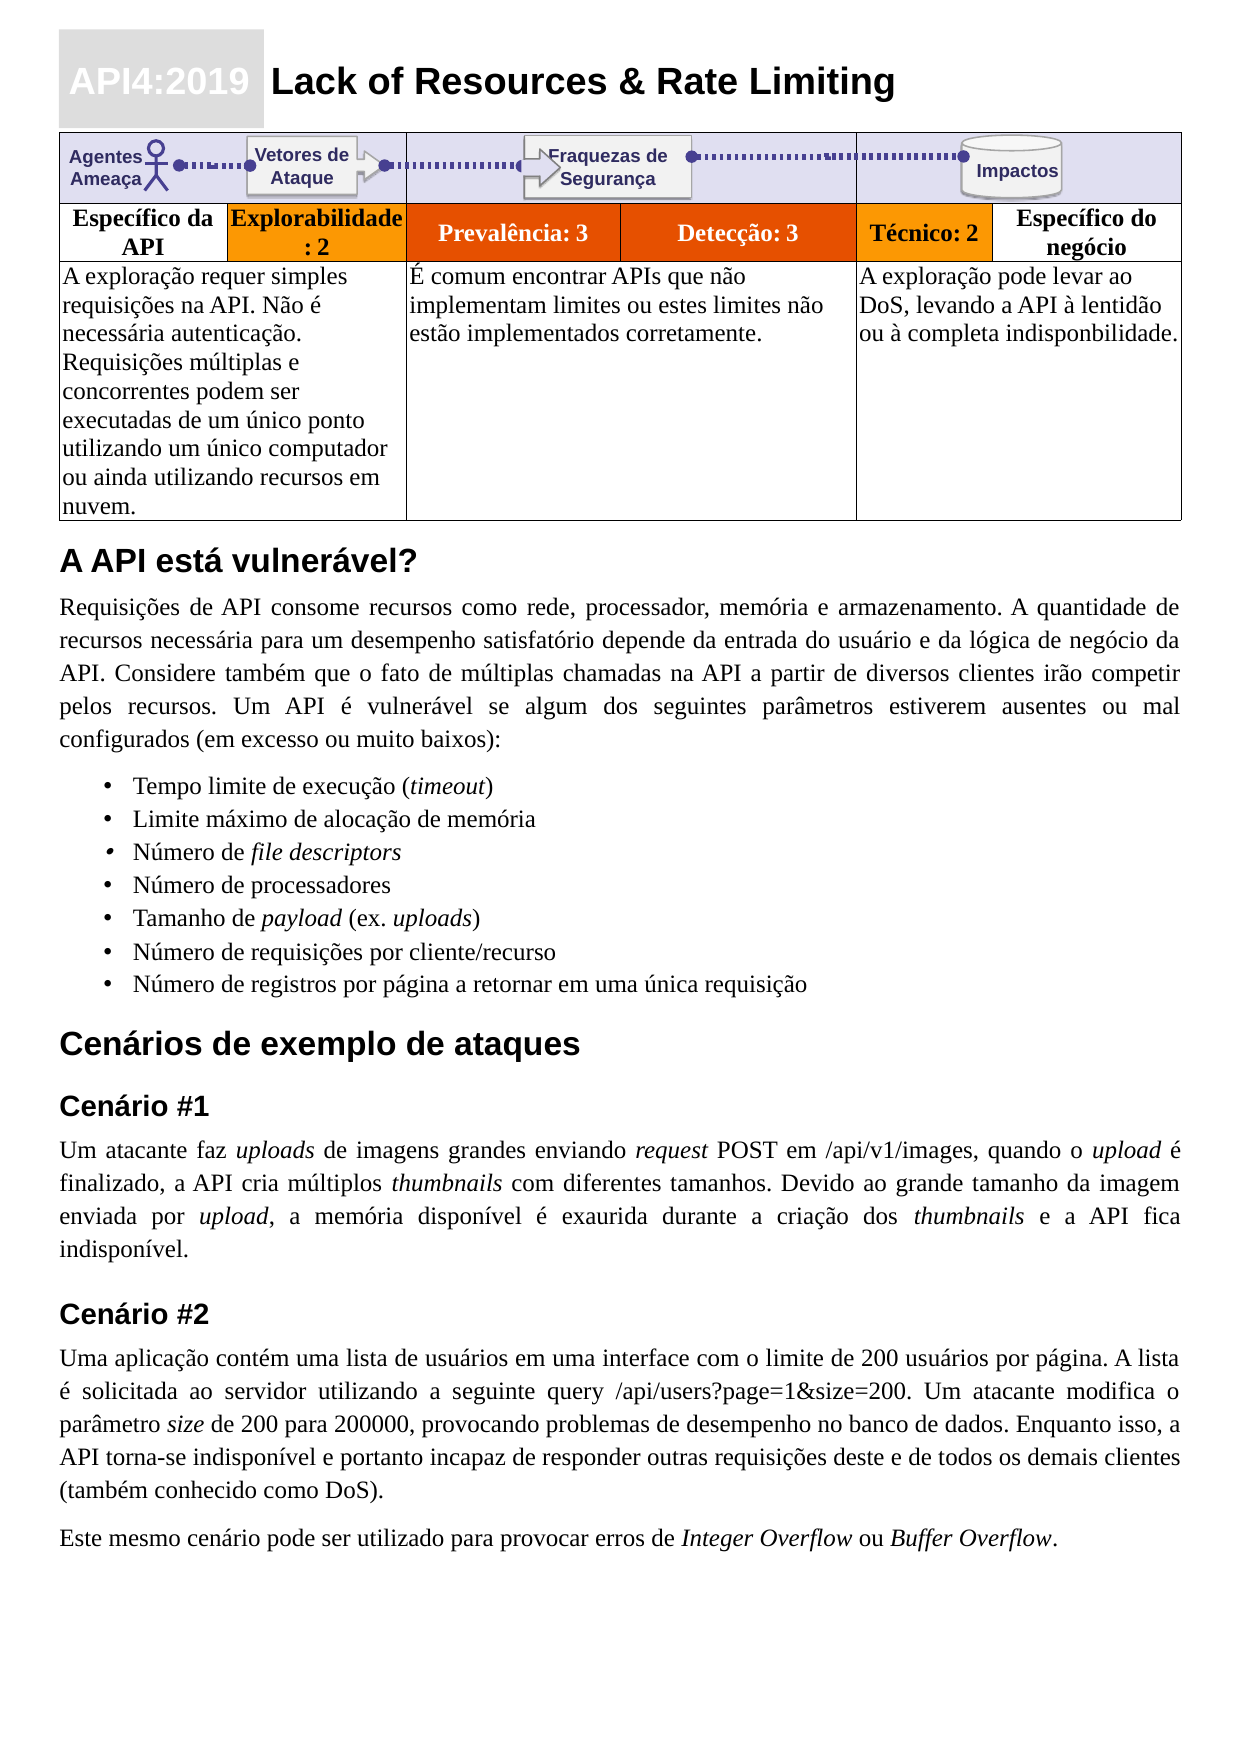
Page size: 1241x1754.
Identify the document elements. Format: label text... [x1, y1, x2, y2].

table_cell A exploração pode levar ao DoS, levando a API à lentidão ou à completa indisponbilidade. [857, 262, 1181, 520]
table_cell É comum encontrar APIs que não implementam limites ou estes limites não estão implementados corretamente. [407, 262, 856, 520]
table_cell Técnico: 2 [857, 204, 992, 261]
table_header [407, 133, 620, 203]
table_header [992, 133, 1181, 203]
table_cell Específico da API [60, 204, 227, 261]
list Tempo limite de execução (timeout) [103, 771, 1181, 800]
table_cell Explorabilidade: 2 [228, 204, 406, 261]
list Número de requisições por cliente/recurso [103, 937, 1181, 965]
list Número de file descriptors [103, 837, 1181, 866]
table_cell Específico do negócio [993, 204, 1181, 261]
list Tamanho de payload (ex. uploads) [103, 903, 1181, 932]
subtitle Cenários de exemplo de ataques [59, 1023, 1181, 1062]
table_header [857, 133, 992, 203]
list Limite máximo de alocação de memória [103, 804, 1181, 833]
table_cell Prevalência: 3 [407, 204, 620, 261]
subtitle A API está vulnerável? [59, 541, 1181, 579]
table_cell Detecção: 3 [621, 204, 856, 261]
table_header [227, 133, 406, 203]
text Uma aplicação contém uma lista de usuários em uma interface com o limite de 200 usuários por página. A lista é solicitada ao servidor utilizando a seguinte query /api/users?page=1&size=200. Um atacante modifica o parâmetro size de 200 para 200000, provocando problemas de desempenho no banco de dados. Enquanto isso, a API torna-se indisponível e portanto incapaz de responder outras requisições deste e de todos os demais clientes (também conhecido como DoS). [59, 1343, 1181, 1504]
text Um atacante faz uploads de imagens grandes enviando request POST em /api/v1/images, quando o upload é finalizado, a API cria múltiplos thumbnails com diferentes tamanhos. Devido ao grande tamanho da imagem enviada por upload, a memória disponível é exaurida durante a criação dos thumbnails e a API fica indisponível. [59, 1135, 1181, 1263]
subtitle Cenário #1 [59, 1089, 1181, 1123]
table_header [620, 133, 856, 203]
table_cell A exploração requer simples requisições na API. Não é necessária autenticação. Requisições múltiplas e concorrentes podem ser executadas de um único ponto utilizando um único computador ou ainda utilizando recursos em nuvem. [60, 262, 406, 520]
text Este mesmo cenário pode ser utilizado para provocar erros de Integer Overflow ou Buffer Overflow. [59, 1523, 1181, 1551]
list Número de processadores [103, 871, 1181, 899]
table_header [60, 133, 227, 203]
subtitle Cenário #2 [59, 1297, 1181, 1330]
text Requisições de API consome recursos como rede, processador, memória e armazenamento. A quantidade de recursos necessária para um desempenho satisfatório depende da entrada do usuário e da lógica de negócio da API. Considere também que o fato de múltiplas chamadas na API a partir de diversos clientes irão competir pelos recursos. Um API é vulnerável se algum dos seguintes parâmetros estiverem ausentes ou mal configurados (em excesso ou muito baixos): [59, 592, 1181, 753]
list Número de registros por página a retornar em uma única requisição [103, 969, 1181, 998]
